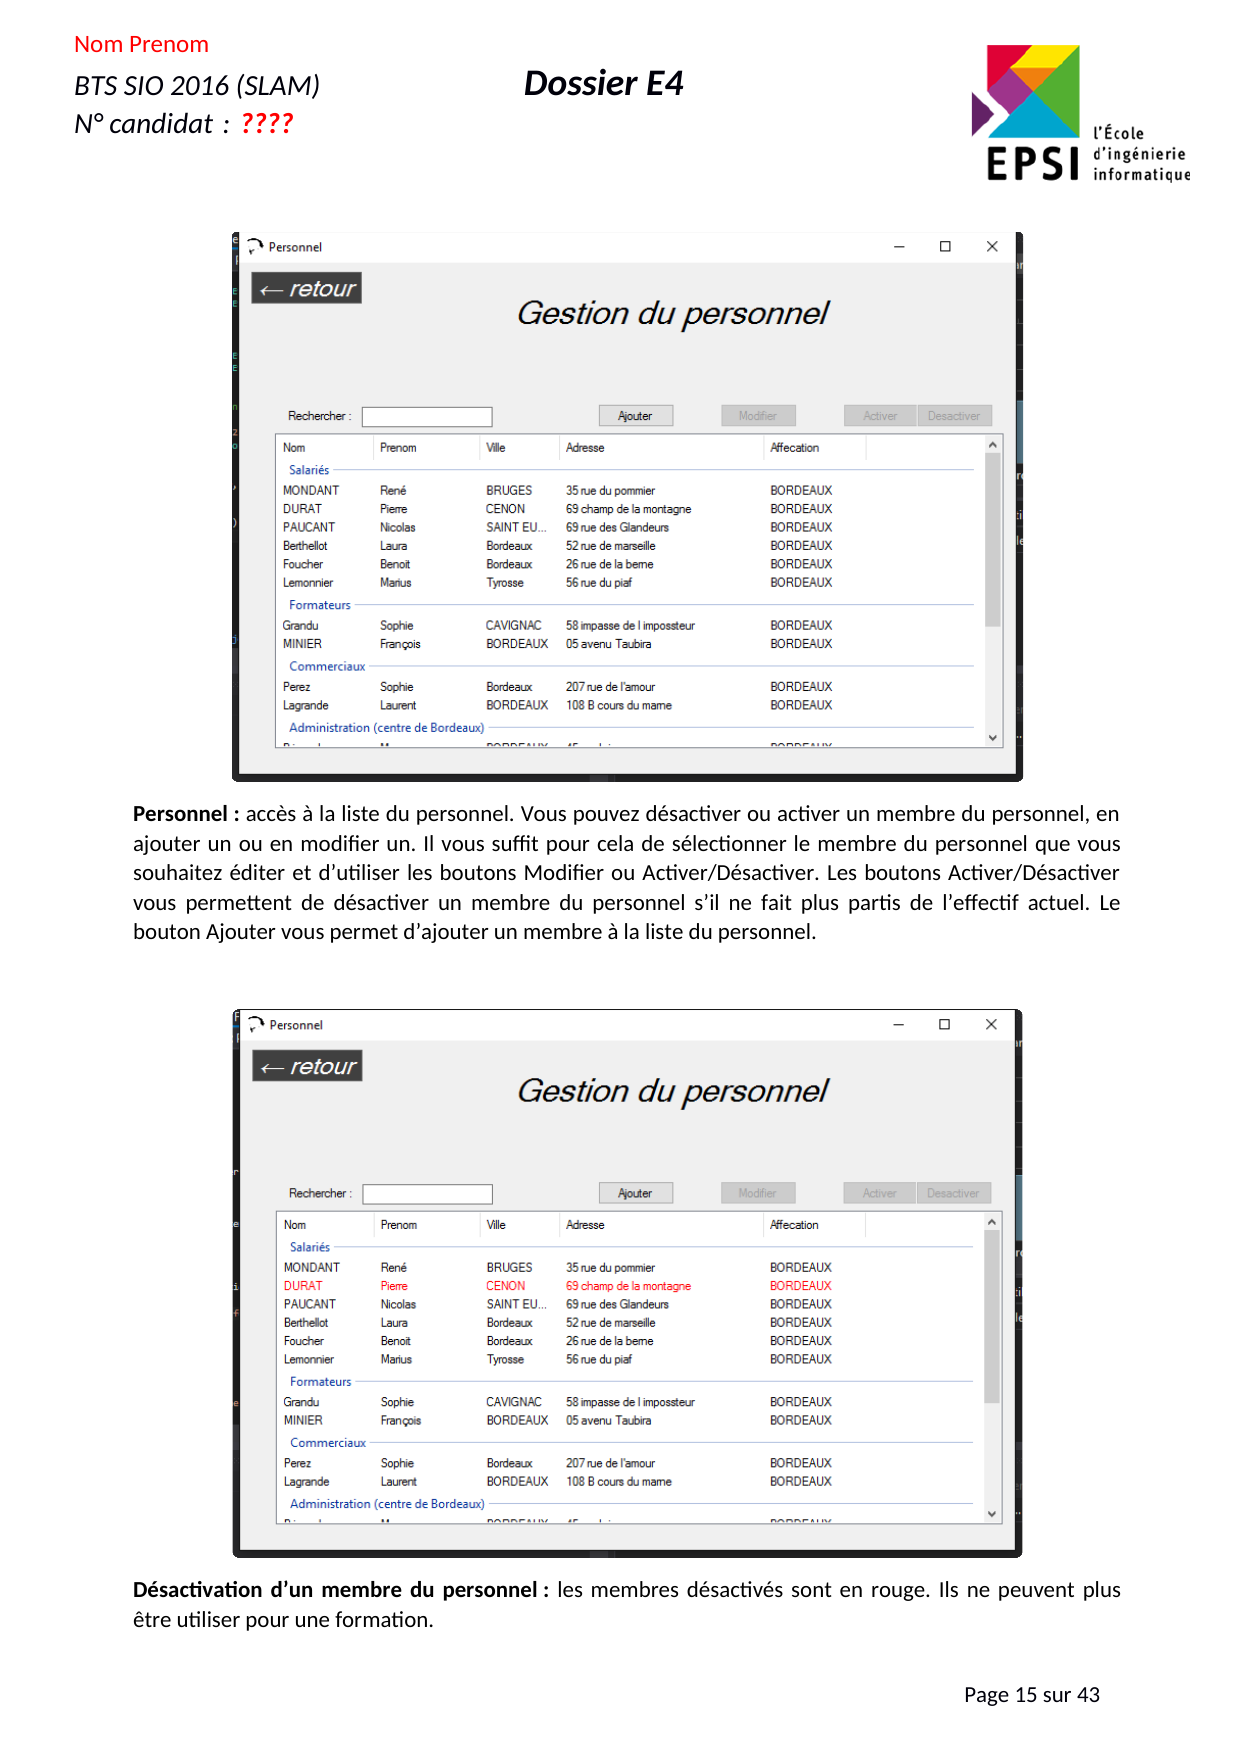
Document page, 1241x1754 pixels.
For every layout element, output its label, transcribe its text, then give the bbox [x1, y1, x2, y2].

text Désactivation d’un membre du personnel : les membres désactivés sont en rouge. Ils ne peuvent plus être utiliser pour une formation. [133, 1576, 1122, 1633]
text Personnel : accès à la liste du personnel. Vous pouvez désactiver ou activer un membre du personnel, en ajouter un ou en modifier un. Il vous suffit pour cela de sélectionner le membre du personnel que vous souhaitez éditer et d’utiliser les boutons Modifier ou Activer/Désactiver. Les boutons Activer/Désactiver vous permettent de désactiver un membre du personnel s’il ne fait plus partis de l’effectif actuel. Le bouton Ajouter vous permet d’ajouter un membre à la liste du personnel. [133, 799, 1122, 945]
